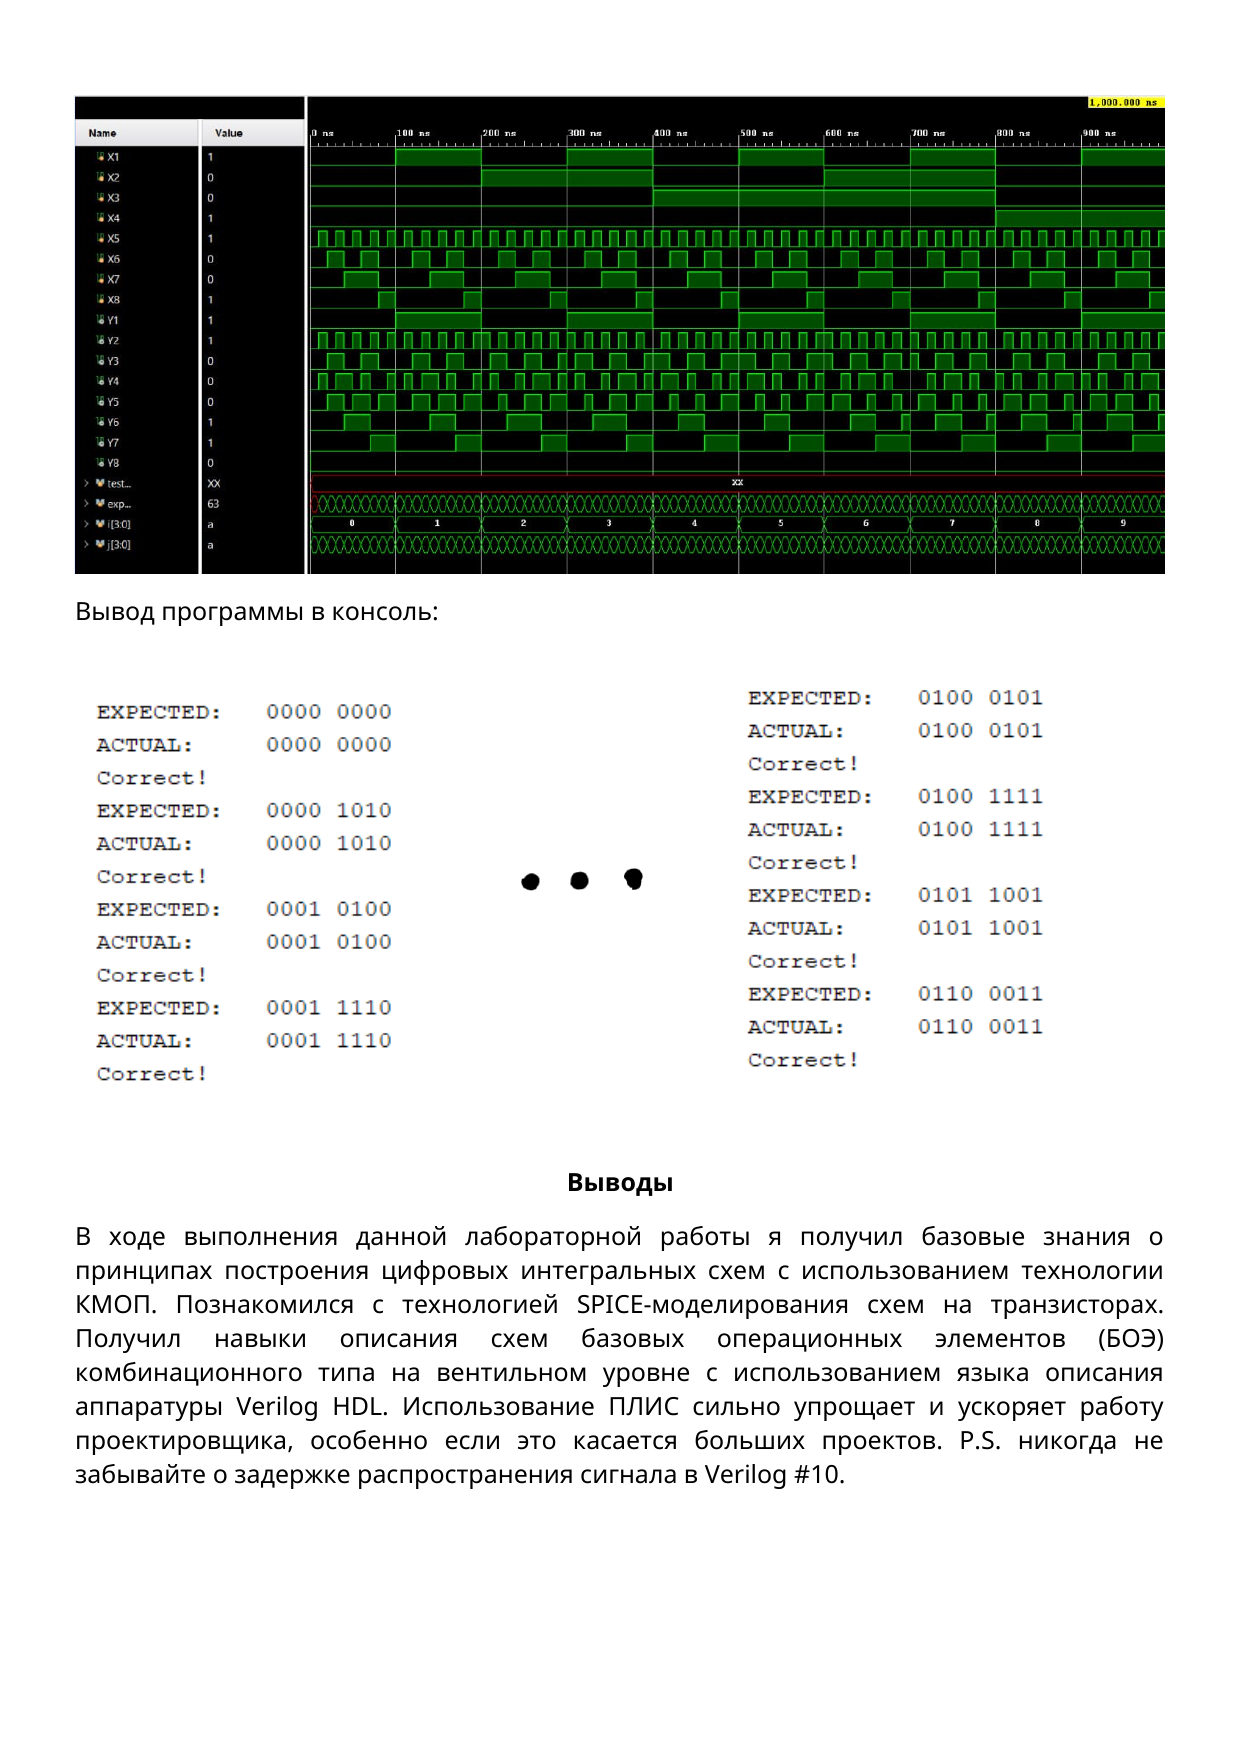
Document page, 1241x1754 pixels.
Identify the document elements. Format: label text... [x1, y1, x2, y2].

text В ходе выполнения данной лабораторной работы я получил базовые знания о принципах построения цифровых интегральных схем с использованием технологии КМОП. Познакомился с технологией SPICE-моделирования схем на транзисторах. Получил навыки описания схем базовых операционных элементов (БОЭ) комбинационного типа на вентильном уровне с использованием языка описания аппаратуры Verilog HDL. Использование ПЛИС сильно упрощает и ускоряет работу проектировщика, особенно если это касается больших проектов. P.S. никогда не забывайте о задержке распространения сигнала в Verilog #10. [75, 1218, 1165, 1491]
picture [731, 678, 1068, 1076]
text Выводы [75, 1165, 1165, 1199]
text Вывод программы в консоль: [75, 574, 1165, 627]
picture [74, 95, 1165, 574]
picture [75, 700, 419, 1093]
picture [487, 832, 687, 936]
